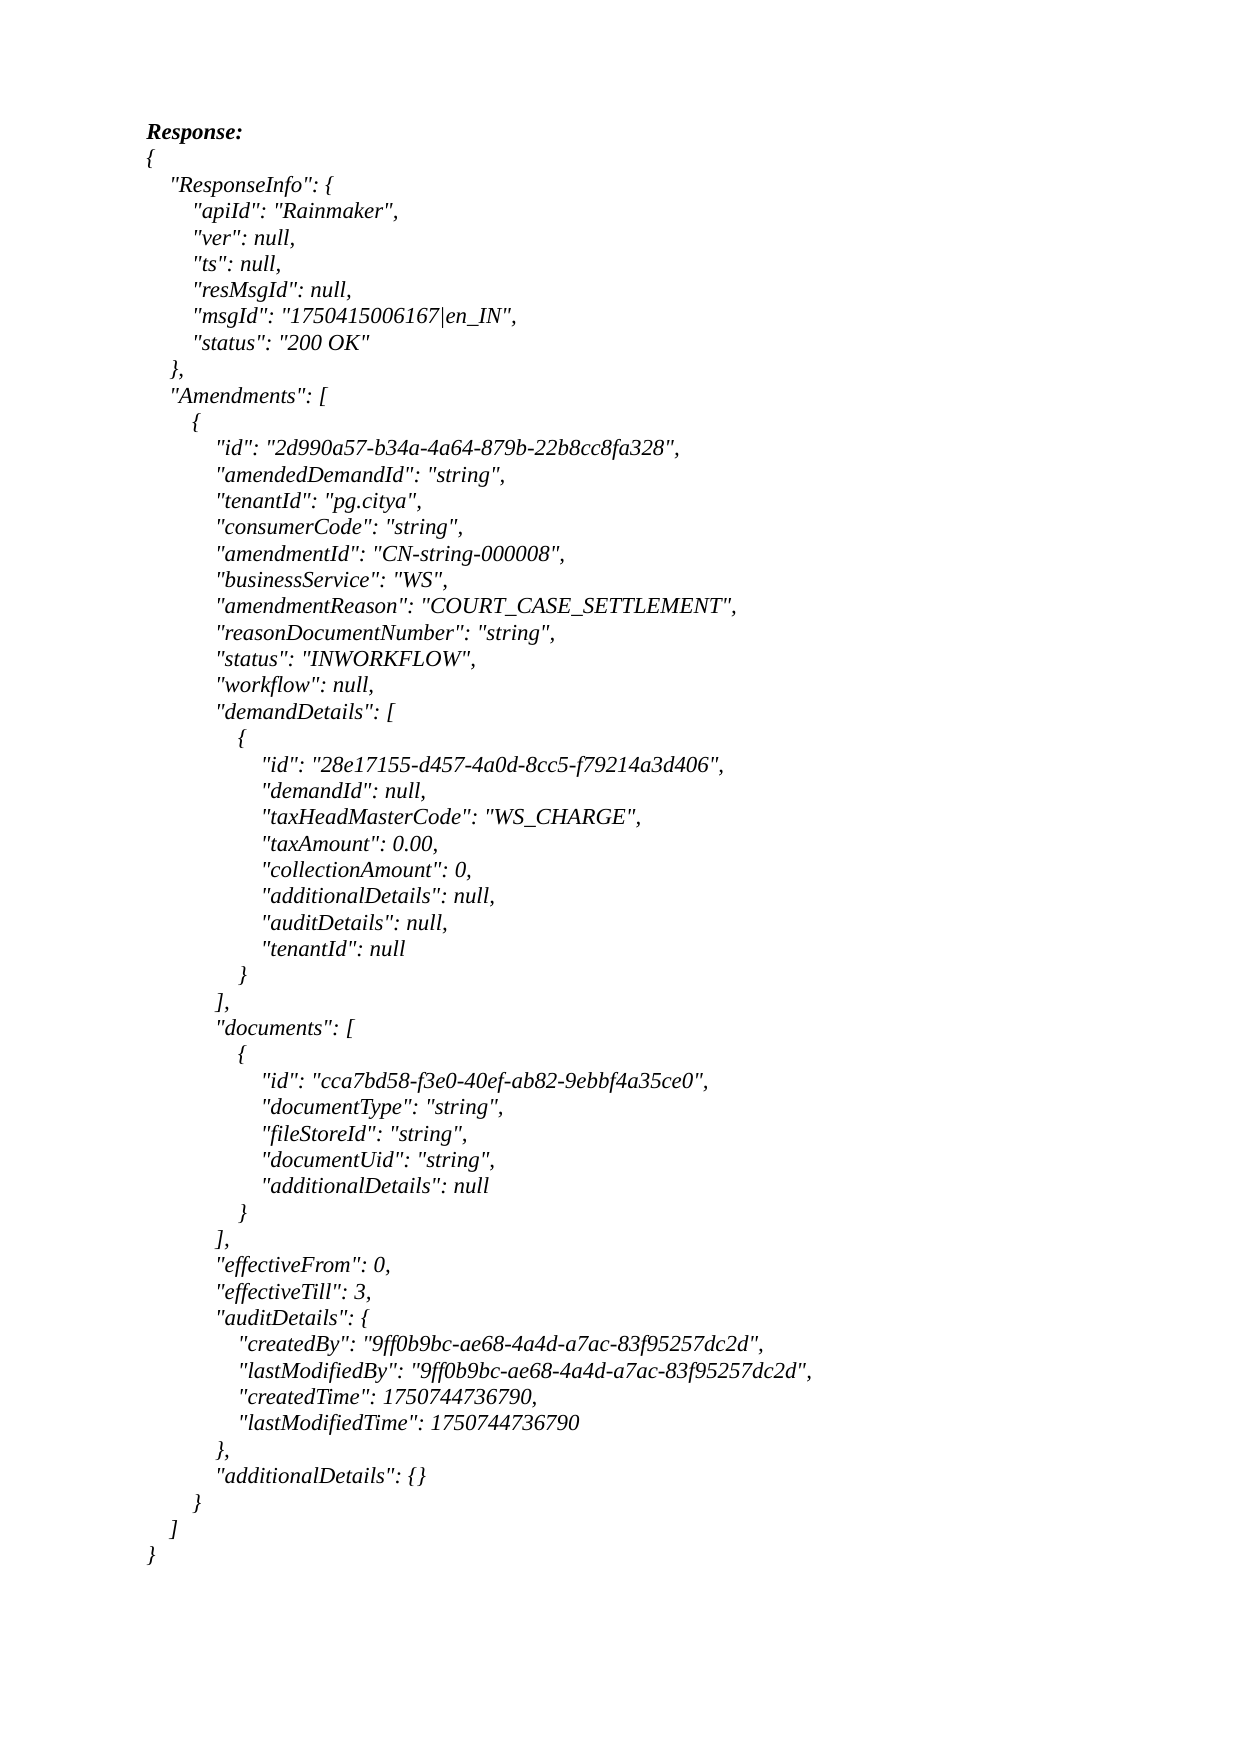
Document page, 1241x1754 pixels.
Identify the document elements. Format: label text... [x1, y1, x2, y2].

text "tenantId": "pg.citya", [146, 487, 1122, 513]
text "createdBy": "9ff0b9bc-ae68-4a4d-a7ac-83f95257dc2d", [146, 1330, 1122, 1357]
text }, [146, 1436, 1122, 1462]
text "documents": [ [146, 1014, 1122, 1041]
text "apiId": "Rainmaker", [146, 197, 1122, 223]
text "auditDetails": null, [146, 909, 1122, 935]
text "fileStoreId": "string", [146, 1119, 1122, 1146]
text "taxAmount": 0.00, [146, 830, 1122, 856]
text "documentUid": "string", [146, 1146, 1122, 1172]
text ] [146, 1515, 1122, 1541]
text "Amendments": [ [146, 382, 1122, 408]
text "tenantId": null [146, 935, 1122, 961]
text "additionalDetails": null [146, 1172, 1122, 1199]
text "businessService": "WS", [146, 566, 1122, 592]
text } [146, 1488, 1122, 1515]
text } [146, 1541, 1122, 1568]
text "consumerCode": "string", [146, 513, 1122, 540]
text "documentType": "string", [146, 1093, 1122, 1119]
text ], [146, 988, 1122, 1014]
text "additionalDetails": null, [146, 882, 1122, 909]
text "msgId": "1750415006167|en_IN", [146, 303, 1122, 329]
text "ver": null, [146, 223, 1122, 250]
text "demandId": null, [146, 777, 1122, 803]
text "effectiveFrom": 0, [146, 1251, 1122, 1278]
text "ResponseInfo": { [146, 171, 1122, 197]
text { [146, 408, 1122, 434]
text "reasonDocumentNumber": "string", [146, 619, 1122, 645]
text "id": "2d990a57-b34a-4a64-879b-22b8cc8fa328", [146, 434, 1122, 461]
text "auditDetails": { [146, 1304, 1122, 1330]
text "additionalDetails": {} [146, 1462, 1122, 1488]
text "id": "cca7bd58-f3e0-40ef-ab82-9ebbf4a35ce0", [146, 1067, 1122, 1093]
text "demandDetails": [ [146, 698, 1122, 724]
text Response: [146, 118, 1122, 144]
text "amendedDemandId": "string", [146, 461, 1122, 487]
text ], [146, 1225, 1122, 1251]
text "workflow": null, [146, 672, 1122, 698]
text "resMsgId": null, [146, 276, 1122, 303]
text "taxHeadMasterCode": "WS_CHARGE", [146, 803, 1122, 830]
text "status": "INWORKFLOW", [146, 645, 1122, 672]
text "status": "200 OK" [146, 329, 1122, 355]
text "id": "28e17155-d457-4a0d-8cc5-f79214a3d406", [146, 751, 1122, 777]
text }, [146, 355, 1122, 382]
text "collectionAmount": 0, [146, 856, 1122, 882]
text } [146, 961, 1122, 988]
text { [146, 1041, 1122, 1067]
text } [146, 1199, 1122, 1225]
text "lastModifiedBy": "9ff0b9bc-ae68-4a4d-a7ac-83f95257dc2d", [146, 1357, 1122, 1383]
text "amendmentId": "CN-string-000008", [146, 540, 1122, 566]
text "effectiveTill": 3, [146, 1278, 1122, 1304]
text { [146, 724, 1122, 751]
text { [146, 144, 1122, 171]
text "lastModifiedTime": 1750744736790 [146, 1409, 1122, 1436]
text "createdTime": 1750744736790, [146, 1383, 1122, 1409]
text "ts": null, [146, 250, 1122, 276]
text "amendmentReason": "COURT_CASE_SETTLEMENT", [146, 592, 1122, 619]
